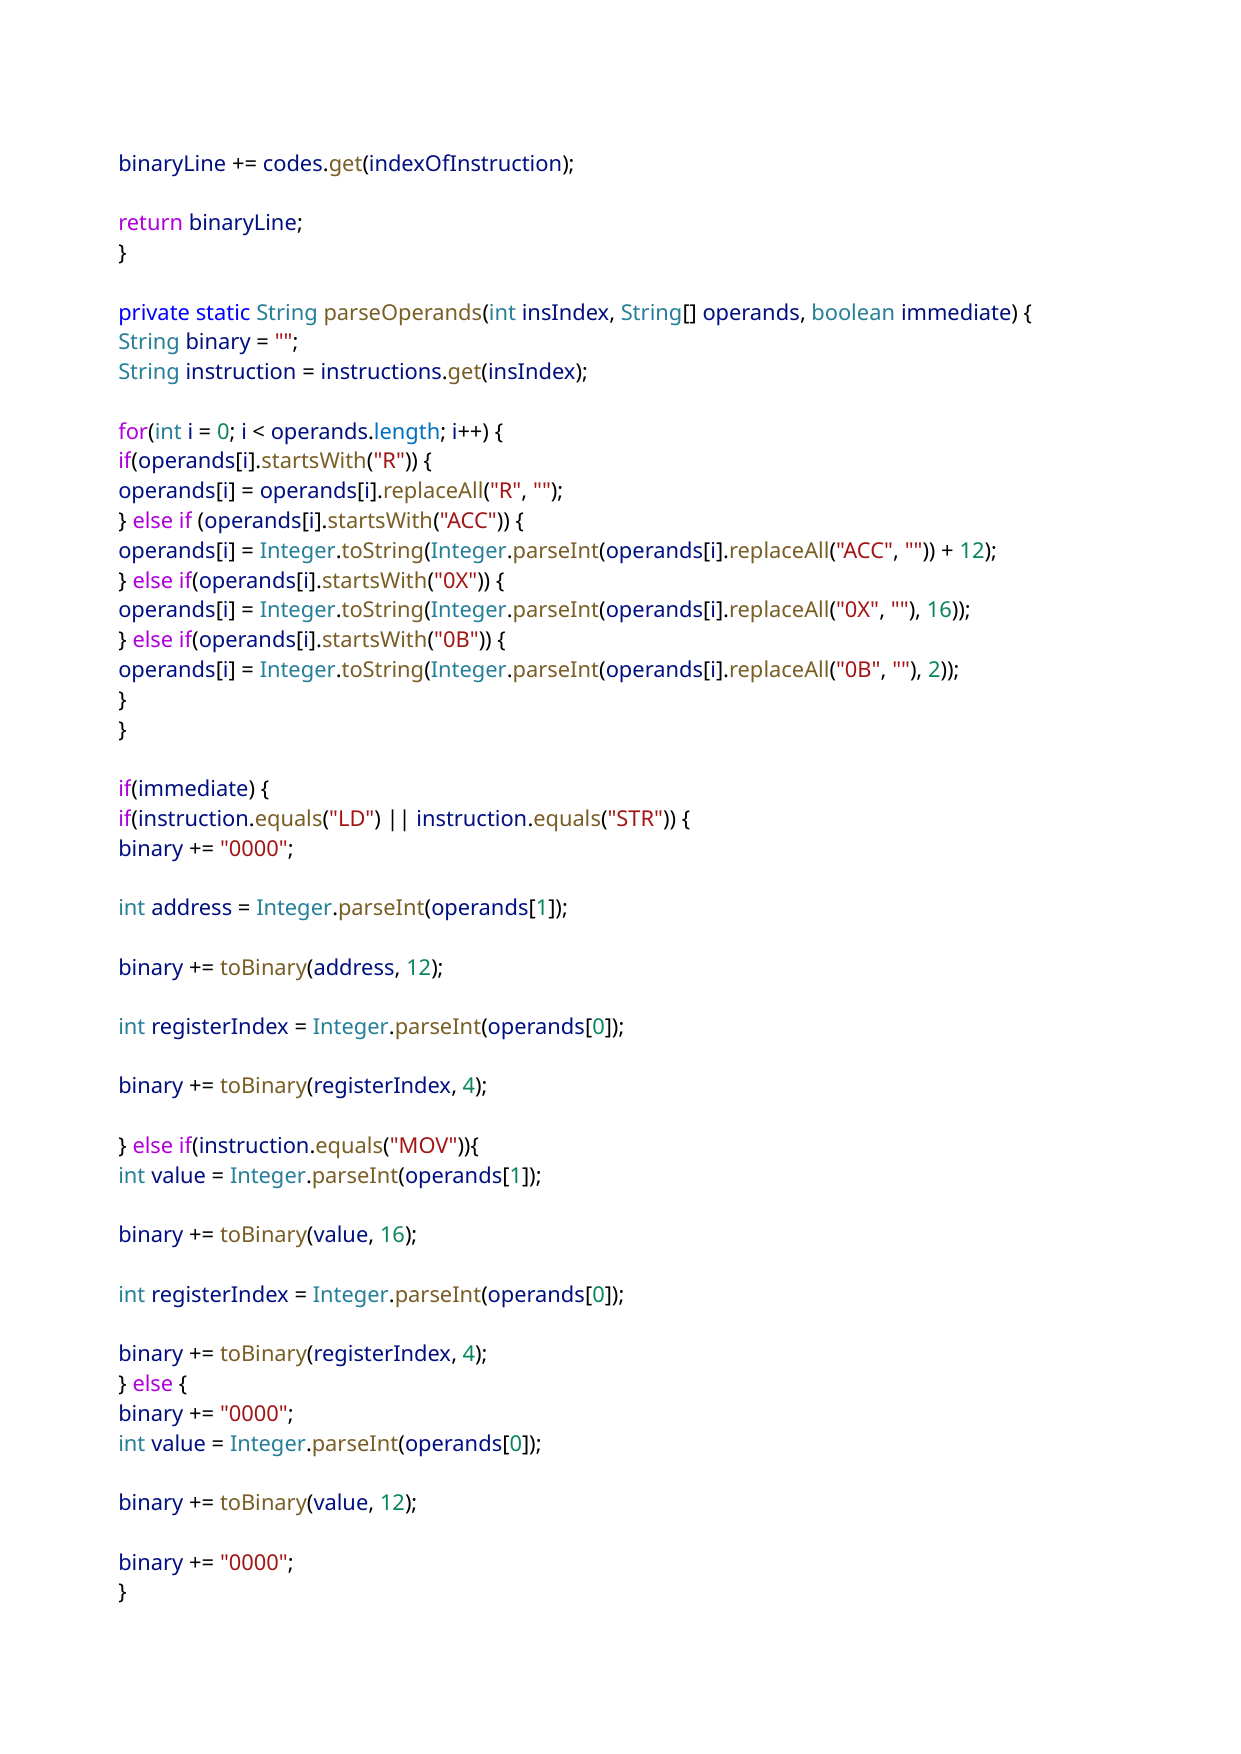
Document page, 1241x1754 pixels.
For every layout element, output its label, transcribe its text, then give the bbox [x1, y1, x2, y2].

text } else if(operands[i].startsWith("0X")) { [118, 564, 1122, 594]
text } [118, 237, 1122, 267]
text } else if(operands[i].startsWith("0B")) { [118, 624, 1122, 654]
text private static String parseOperands(int insIndex, String[] operands, boolean immediate) { [118, 297, 1122, 326]
text for(int i = 0; i < operands.length; i++) { [118, 416, 1122, 445]
text int address = Integer.parseInt(operands[1]); [118, 892, 1122, 922]
text int value = Integer.parseInt(operands[0]); [118, 1428, 1122, 1457]
text binary += toBinary(address, 12); [118, 952, 1122, 981]
text operands[i] = operands[i].replaceAll("R", ""); [118, 475, 1122, 505]
text operands[i] = Integer.toString(Integer.parseInt(operands[i].replaceAll("ACC", "")) + 12); [118, 535, 1122, 564]
text if(operands[i].startsWith("R")) { [118, 445, 1122, 475]
text } [118, 684, 1122, 713]
text if(immediate) { [118, 773, 1122, 803]
text String binary = ""; [118, 326, 1122, 356]
text if(instruction.equals("LD") || instruction.equals("STR")) { [118, 803, 1122, 833]
text binary += "0000"; [118, 1398, 1122, 1428]
text operands[i] = Integer.toString(Integer.parseInt(operands[i].replaceAll("0B", ""), 2)); [118, 654, 1122, 684]
text } [118, 1576, 1122, 1606]
text binary += "0000"; [118, 1547, 1122, 1576]
text String instruction = instructions.get(insIndex); [118, 356, 1122, 386]
text } else if (operands[i].startsWith("ACC")) { [118, 505, 1122, 535]
text } else if(instruction.equals("MOV")){ [118, 1130, 1122, 1160]
text int registerIndex = Integer.parseInt(operands[0]); [118, 1011, 1122, 1041]
text int registerIndex = Integer.parseInt(operands[0]); [118, 1279, 1122, 1308]
text binary += toBinary(registerIndex, 4); [118, 1338, 1122, 1368]
text return binaryLine; [118, 207, 1122, 237]
text binary += toBinary(value, 12); [118, 1487, 1122, 1517]
text int value = Integer.parseInt(operands[1]); [118, 1160, 1122, 1189]
text operands[i] = Integer.toString(Integer.parseInt(operands[i].replaceAll("0X", ""), 16)); [118, 594, 1122, 624]
text binary += toBinary(registerIndex, 4); [118, 1071, 1122, 1100]
text } else { [118, 1368, 1122, 1398]
text } [118, 713, 1122, 743]
text binaryLine += codes.get(indexOfInstruction); [118, 148, 1122, 178]
text binary += toBinary(value, 16); [118, 1219, 1122, 1249]
text binary += "0000"; [118, 833, 1122, 862]
